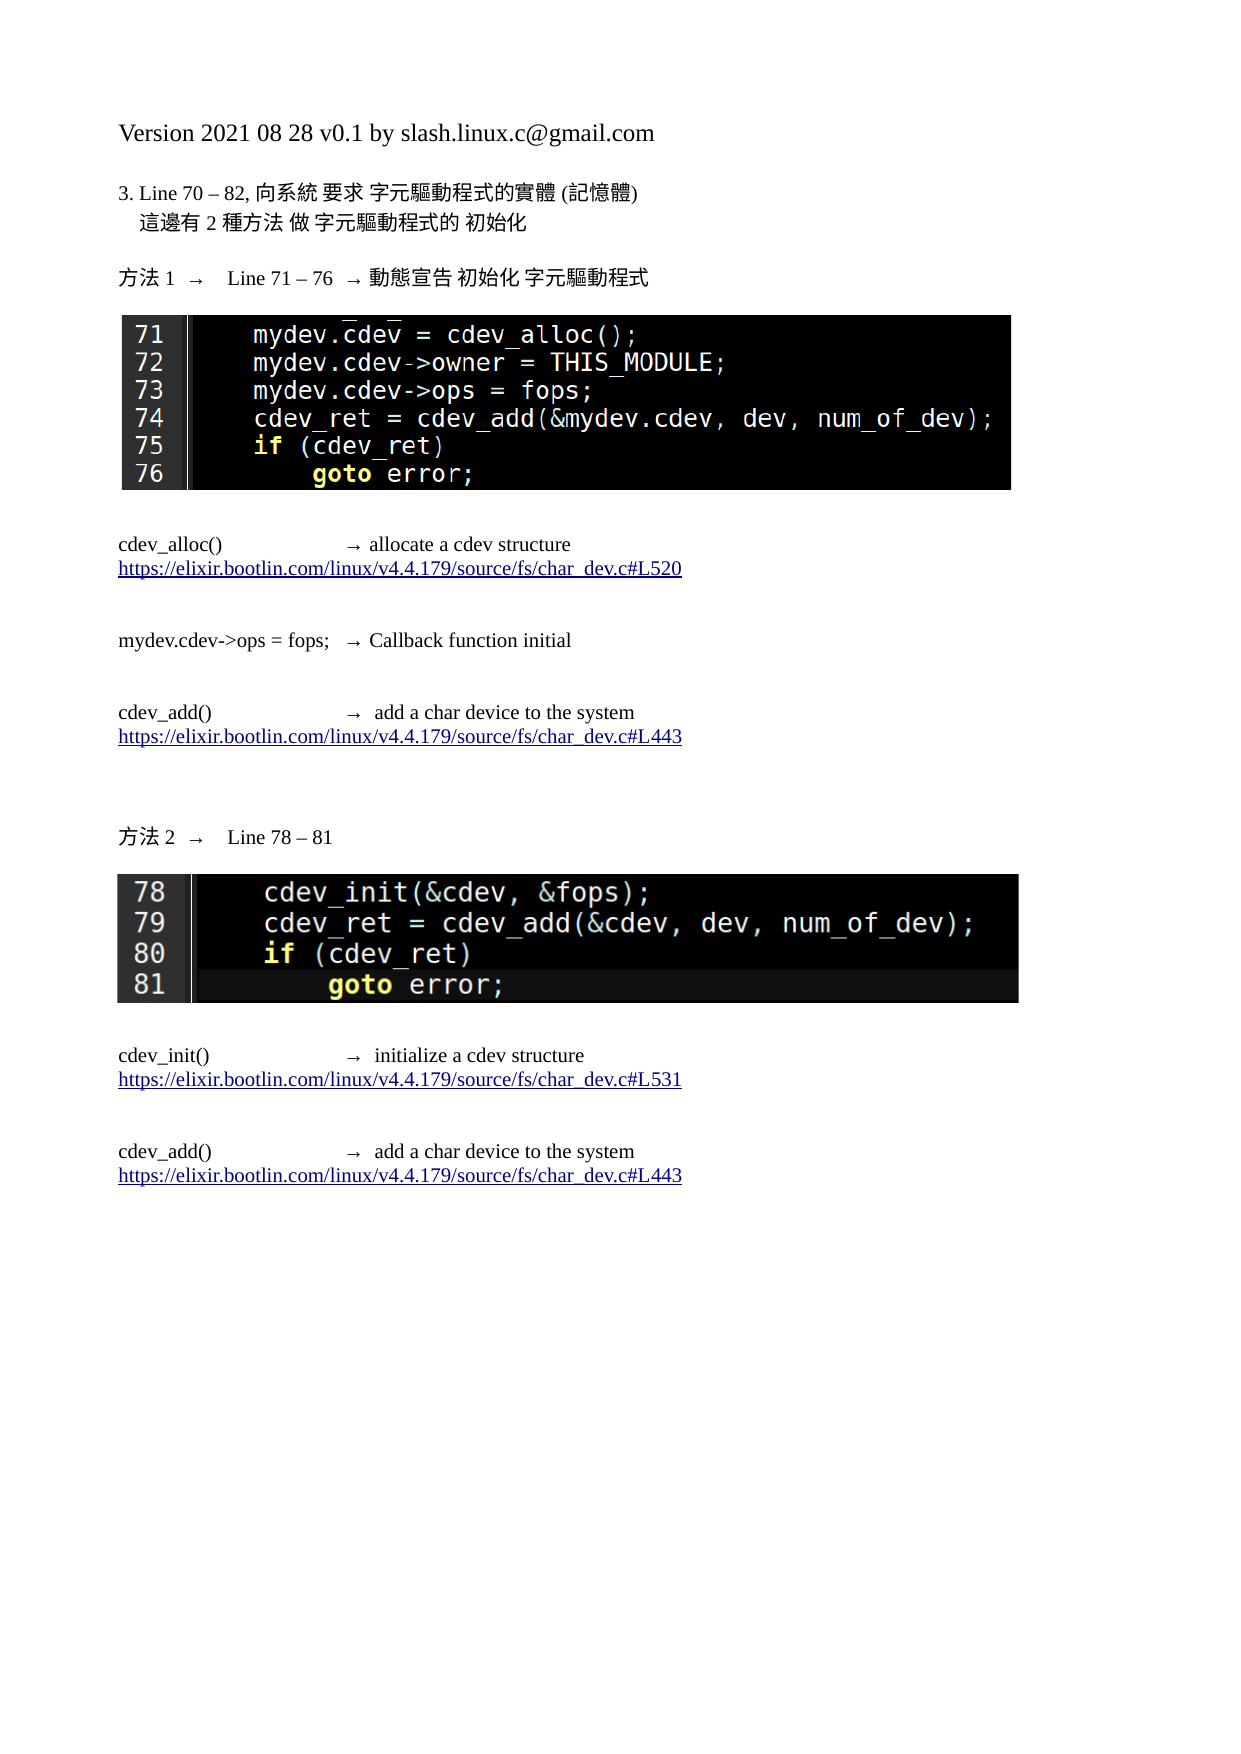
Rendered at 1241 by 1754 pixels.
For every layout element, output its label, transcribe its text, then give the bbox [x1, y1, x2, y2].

text 方法 2 → Line 78 – 81 [118, 820, 1122, 851]
text 方法 1 → Line 71 – 76 → 動態宣告 初始化 字元驅動程式 [118, 261, 1122, 291]
text https://elixir.bootlin.com/linux/v4.4.179/source/fs/char_dev.c#L520 [118, 556, 1122, 580]
picture [121, 315, 1012, 490]
text cdev_add() → add a char device to the system [118, 700, 1122, 724]
text cdev_init() → initialize a cdev structure [118, 1043, 1122, 1067]
text https://elixir.bootlin.com/linux/v4.4.179/source/fs/char_dev.c#L443 [118, 1163, 1122, 1187]
text https://elixir.bootlin.com/linux/v4.4.179/source/fs/char_dev.c#L531 [118, 1067, 1122, 1091]
text cdev_alloc() → allocate a cdev structure [118, 532, 1122, 556]
text 這邊有 2 種方法 做 字元驅動程式的 初始化 [118, 207, 1122, 237]
text https://elixir.bootlin.com/linux/v4.4.179/source/fs/char_dev.c#L443 [118, 724, 1122, 748]
text cdev_add() → add a char device to the system [118, 1139, 1122, 1163]
picture [117, 874, 1019, 1003]
text 3. Line 70 – 82, 向系統 要求 字元驅動程式的實體 (記憶體) [118, 176, 1122, 207]
text mydev.cdev->ops = fops; → Callback function initial [118, 628, 1122, 652]
